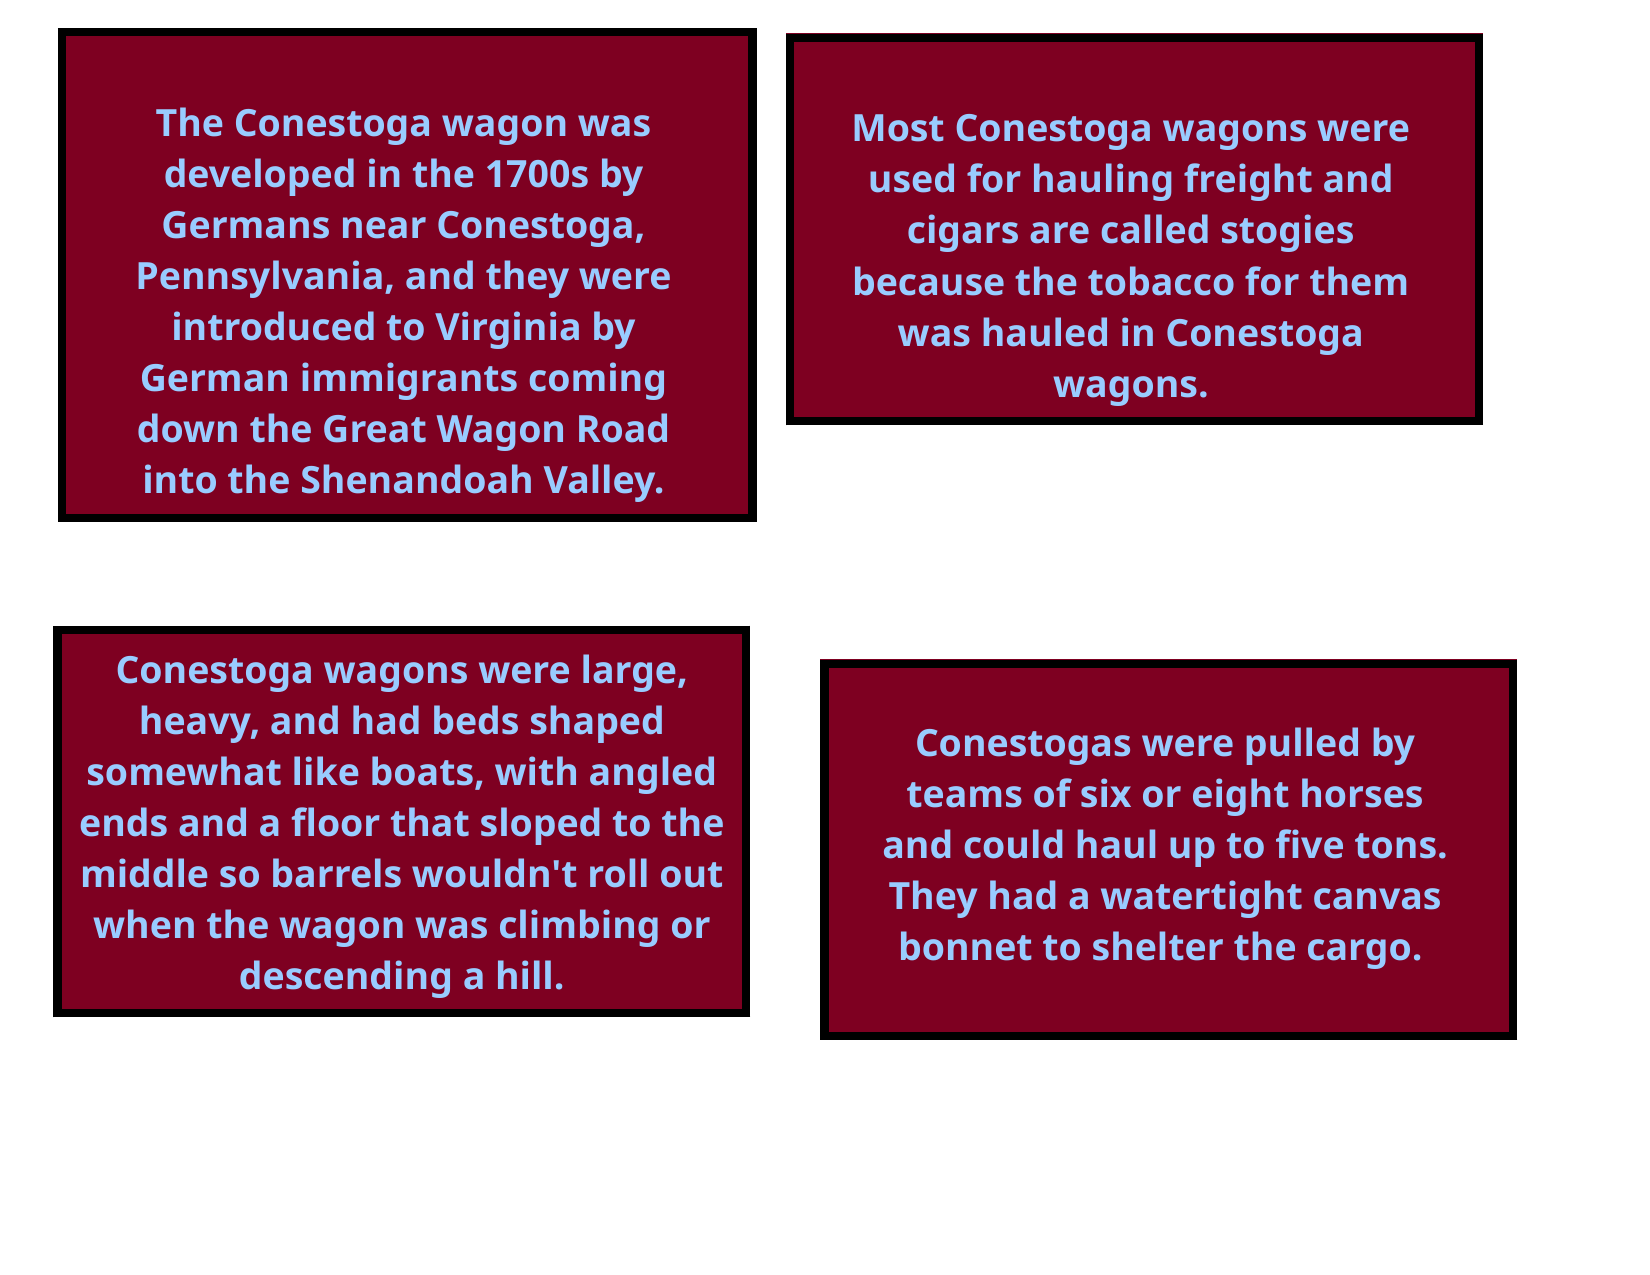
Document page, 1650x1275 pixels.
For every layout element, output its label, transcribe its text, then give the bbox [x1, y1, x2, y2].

text Conestoga wagons were large, heavy, and had beds shaped somewhat like boats, with angled ends and a floor that sloped to the middle so barrels wouldn't roll out when the wagon was climbing or descending a hill. [71, 643, 733, 1000]
text Conestogas were pulled by teams of six or eight horses and could haul up to five tons. They had a watertight canvas bonnet to shelter the cargo. [866, 716, 1464, 972]
text Most Conestoga wagons were used for hauling freight and cigars are called stogies because the tobacco for them was hauled in Conestoga wagons. [832, 102, 1429, 408]
text The Conestoga wagon was developed in the 1700s by Germans near Conestoga, Pennsylvania, and they were introduced to Virginia by German immigrants coming down the Great Wagon Road into the Shenandoah Valley. [104, 96, 703, 505]
